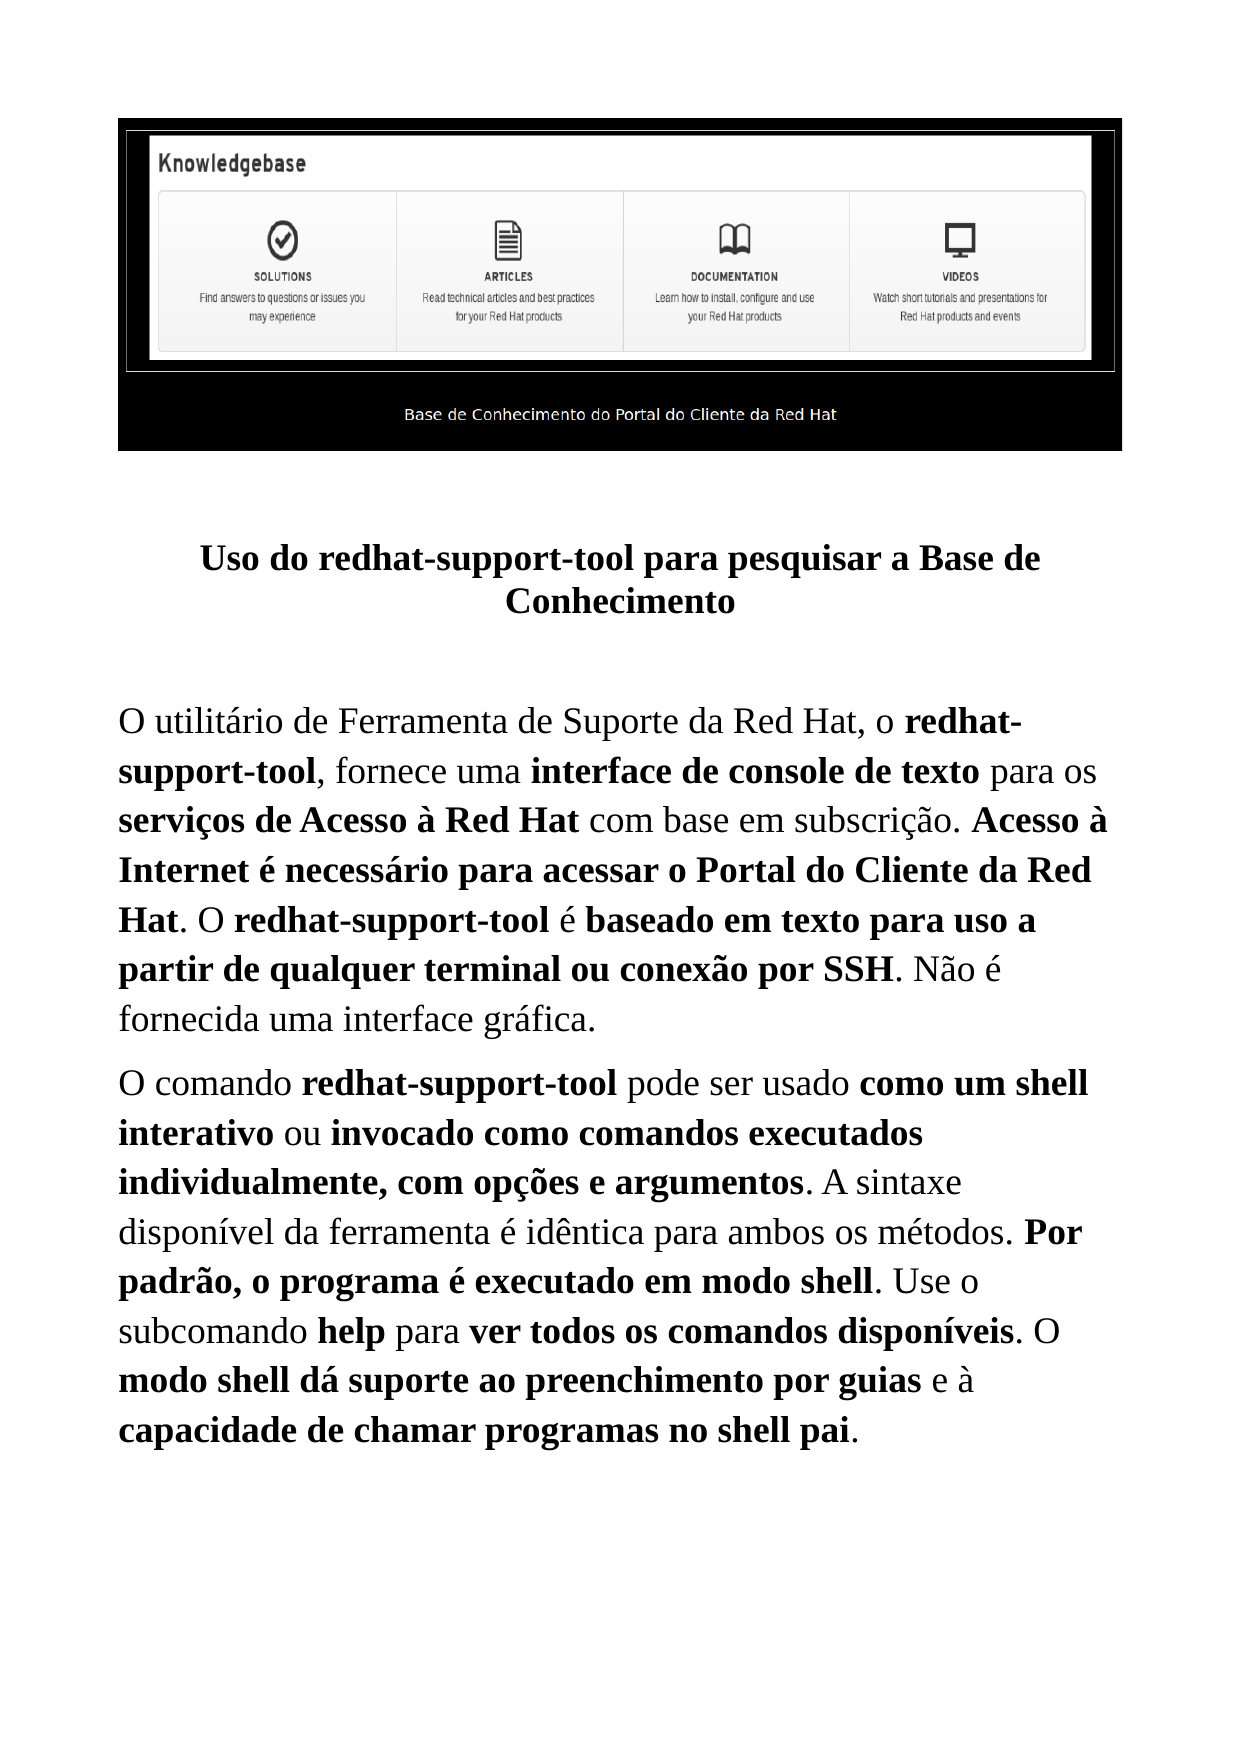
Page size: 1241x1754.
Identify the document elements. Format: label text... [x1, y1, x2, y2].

subtitle Uso do redhat-support-tool para pesquisar a Base de Conhecimento [118, 536, 1122, 622]
text O comando redhat-support-tool pode ser usado como um shell interativo ou invocado como comandos executados individualmente, com opções e argumentos. A sintaxe disponível da ferramenta é idêntica para ambos os métodos. Por padrão, o programa é executado em modo shell. Use o subcomando help para ver todos os comandos disponíveis. O modo shell dá suporte ao preenchimento por guias e à capacidade de chamar programas no shell pai. [118, 1060, 1122, 1451]
text O utilitário de Ferramenta de Suporte da Red Hat, o redhat-support-tool, fornece uma interface de console de texto para os serviços de Acesso à Red Hat com base em subscrição. Acesso à Internet é necessário para acessar o Portal do Cliente da Red Hat. O redhat-support-tool é baseado em texto para uso a partir de qualquer terminal ou conexão por SSH. Não é fornecida uma interface gráfica. [118, 699, 1122, 1039]
picture [118, 118, 1123, 451]
